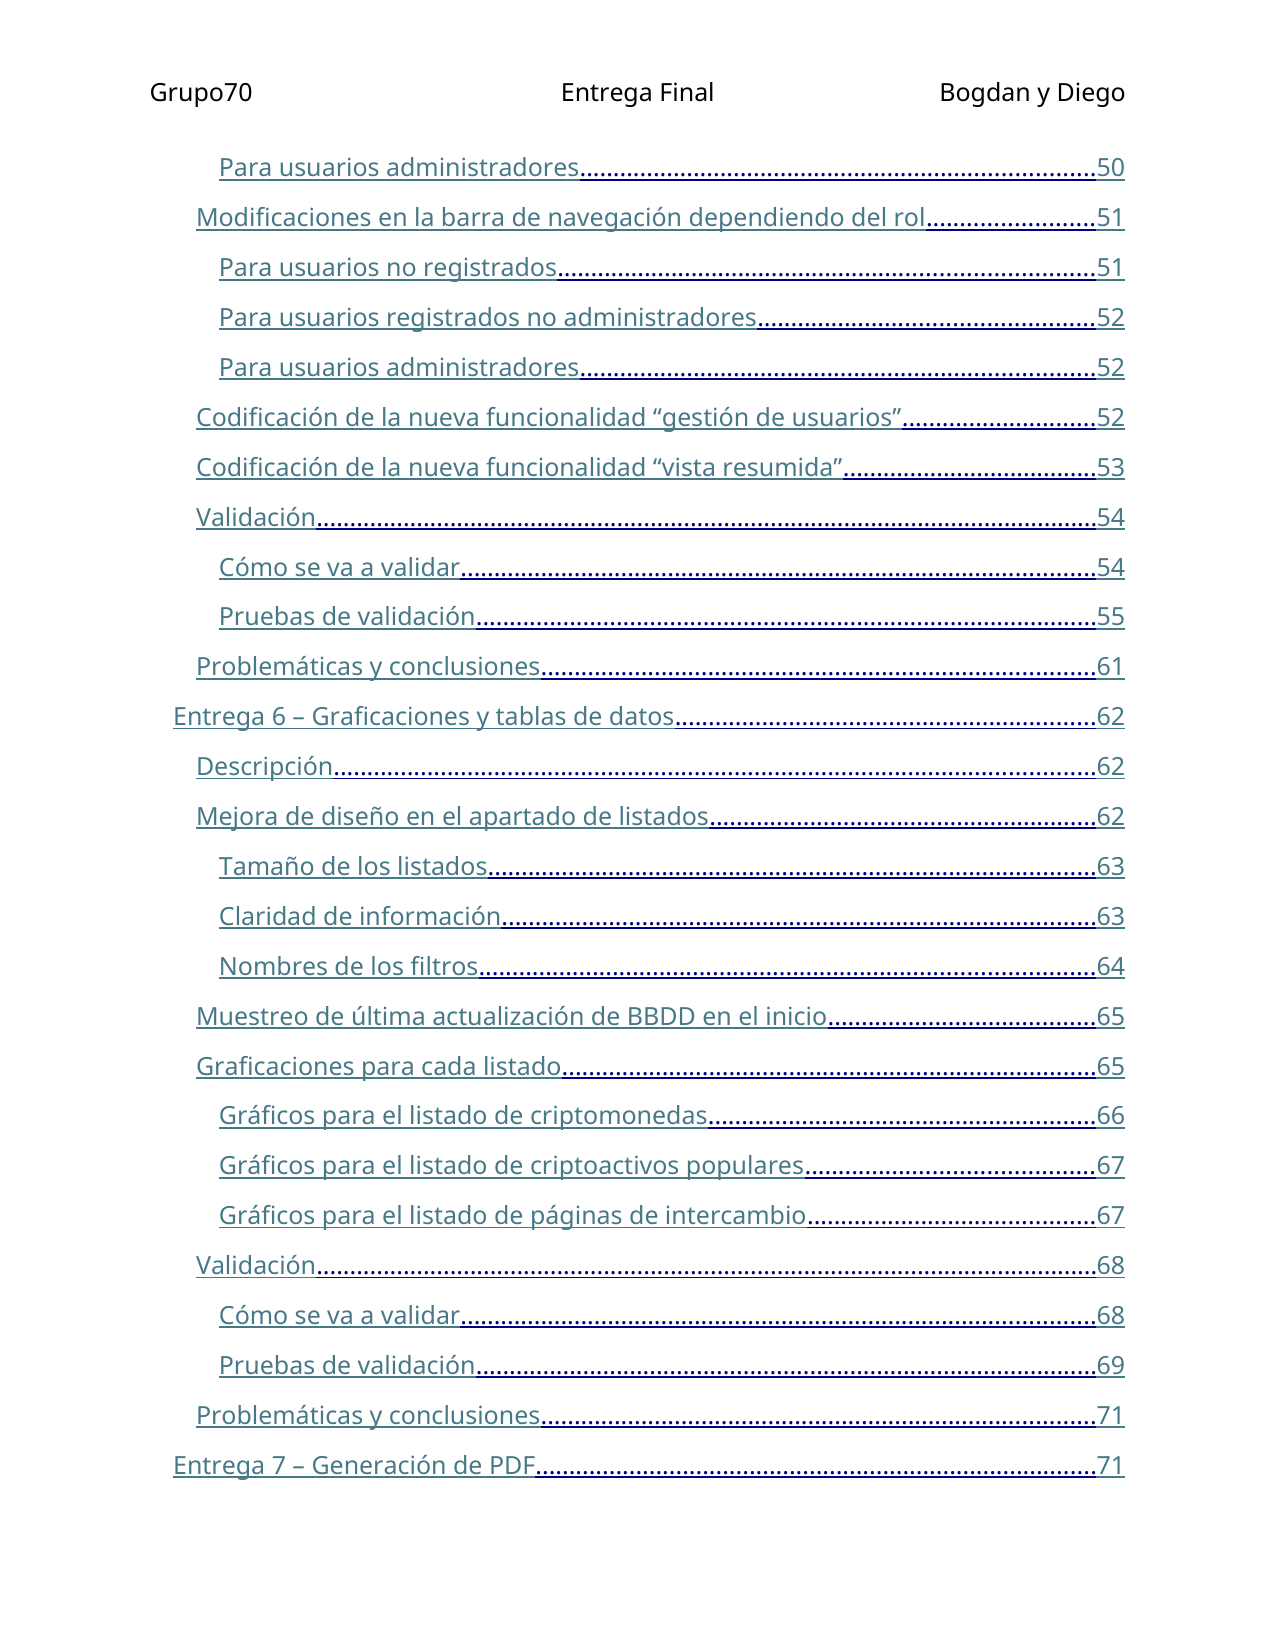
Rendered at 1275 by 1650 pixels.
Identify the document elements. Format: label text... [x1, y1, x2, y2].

text Problemáticas y conclusiones 71 [196, 1397, 1125, 1426]
text Gráficos para el listado de criptomonedas 66 [219, 1098, 1125, 1127]
text Claridad de información 63 [219, 898, 1125, 927]
text [196, 1278, 1125, 1282]
text Graficaciones para cada listado 65 [196, 1048, 1125, 1077]
text Mejora de diseño en el apartado de listados 62 [196, 799, 1125, 827]
text [219, 330, 1125, 334]
text Nombres de los filtros 64 [219, 948, 1125, 977]
text Validación 54 [196, 499, 1125, 528]
text Tamaño de los listados 63 [219, 848, 1125, 877]
text Codificación de la nueva funcionalidad “vista resumida” 53 [196, 449, 1125, 478]
text Cómo se va a validar 68 [219, 1298, 1125, 1326]
text Pruebas de validación 55 [219, 599, 1125, 628]
text [219, 879, 1125, 883]
text Para usuarios administradores 50 [219, 150, 1125, 179]
text [196, 829, 1125, 833]
text [173, 729, 1125, 733]
text Pruebas de validación 69 [219, 1347, 1125, 1376]
text [196, 779, 1125, 783]
text Entrega 6 – Graficaciones y tablas de datos 62 [173, 699, 1125, 728]
text Gráficos para el listado de criptoactivos populares 67 [219, 1148, 1125, 1177]
text Validación 68 [196, 1248, 1125, 1277]
text Problemáticas y conclusiones 61 [196, 649, 1125, 678]
text Para usuarios administradores 52 [219, 349, 1125, 378]
text Muestreo de última actualización de BBDD en el inicio 65 [196, 998, 1125, 1027]
text Codificación de la nueva funcionalidad “gestión de usuarios” 52 [196, 399, 1125, 428]
text Para usuarios no registrados 51 [219, 250, 1125, 279]
text [219, 380, 1125, 384]
text Gráficos para el listado de páginas de intercambio 67 [219, 1198, 1125, 1227]
text Descripción 62 [196, 749, 1125, 778]
text Entrega 7 – Generación de PDF 71 [173, 1447, 1125, 1476]
text [219, 1378, 1125, 1382]
text Para usuarios registrados no administradores 52 [219, 300, 1125, 328]
text [219, 1228, 1125, 1232]
text [219, 1328, 1125, 1332]
text Modificaciones en la barra de navegación dependiendo del rol 51 [196, 200, 1125, 229]
text Cómo se va a validar 54 [219, 549, 1125, 578]
